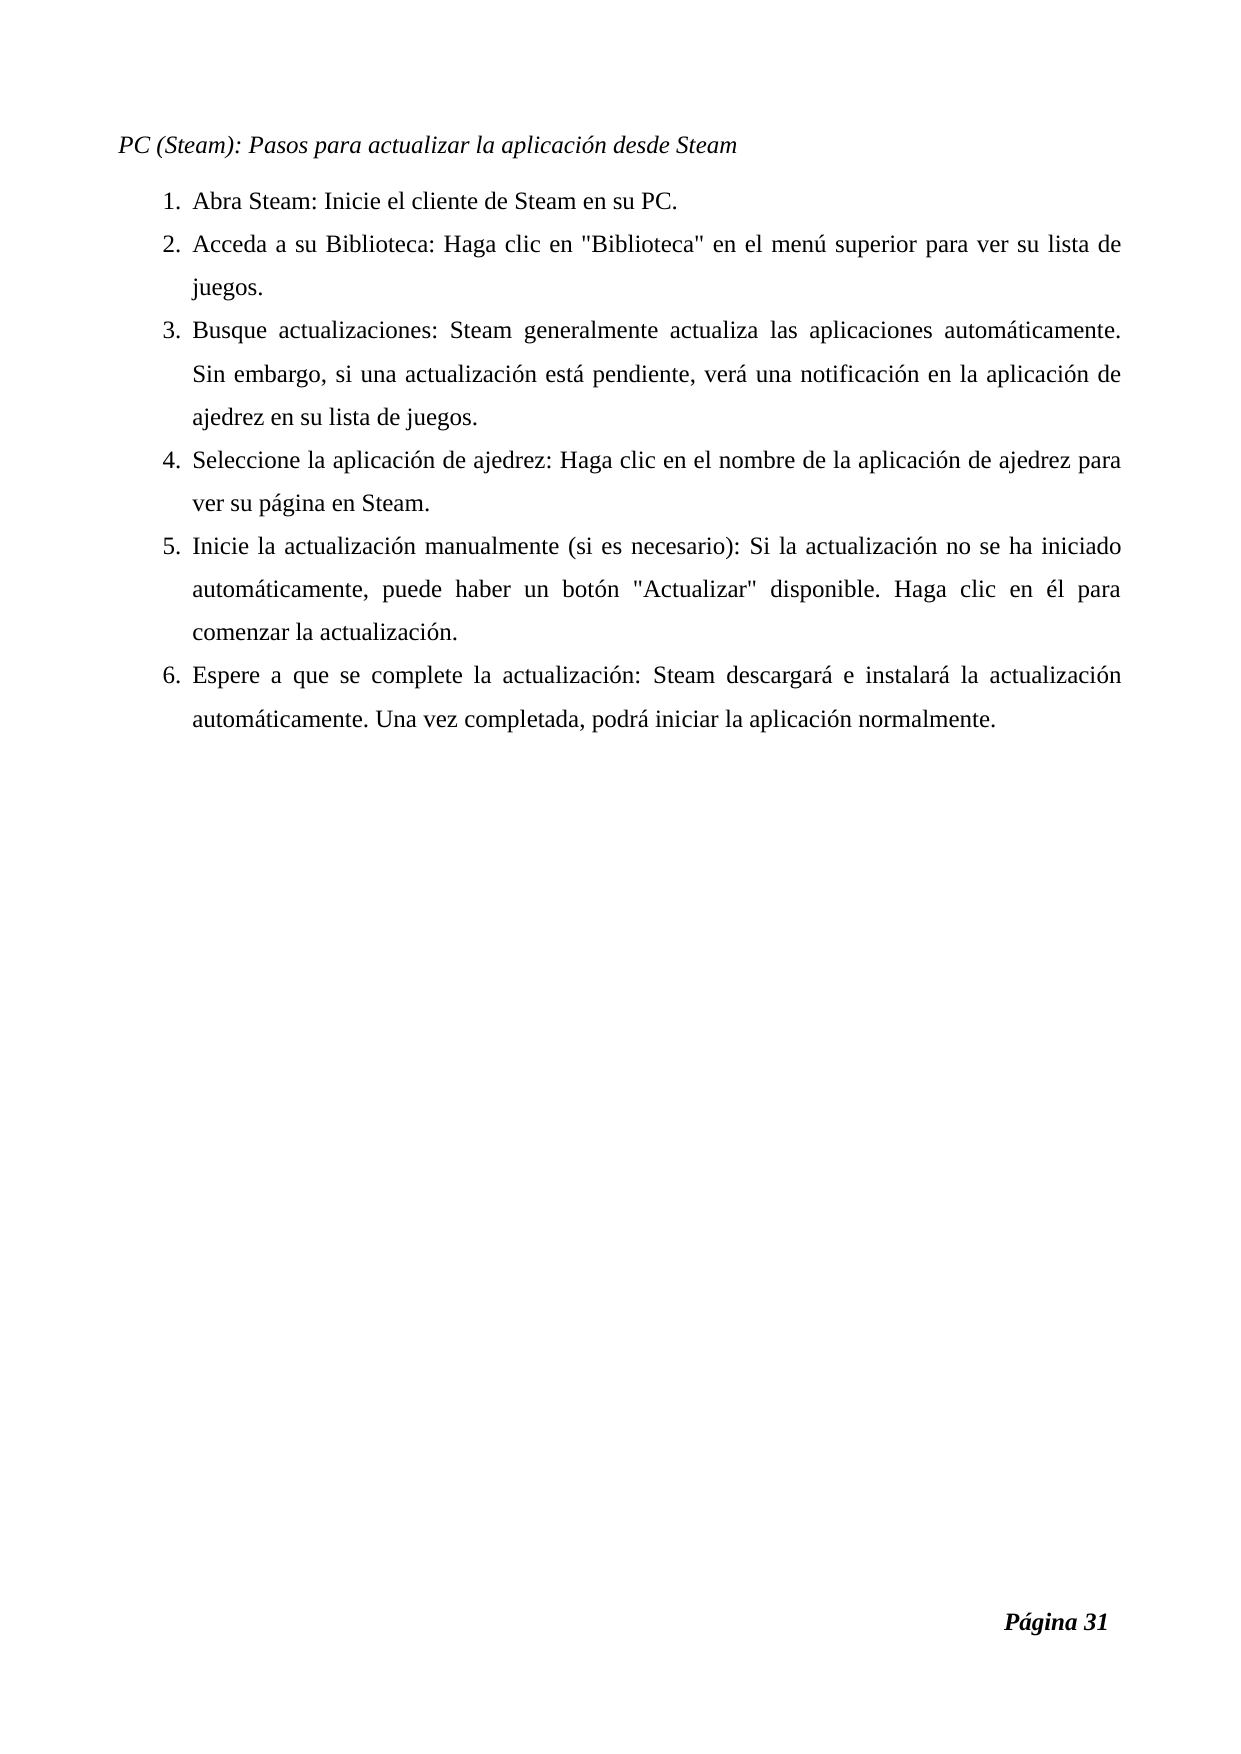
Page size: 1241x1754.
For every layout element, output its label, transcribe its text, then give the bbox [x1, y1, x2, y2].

list Espere a que se complete la actualización: Steam descargará e instalará la actualización automáticamente. Una vez completada, podrá iniciar la aplicación normalmente. [162, 661, 1122, 732]
list Seleccione la aplicación de ajedrez: Haga clic en el nombre de la aplicación de ajedrez para ver su página en Steam. [162, 445, 1122, 517]
list Inicie la actualización manualmente (si es necesario): Si la actualización no se ha iniciado automáticamente, puede haber un botón "Actualizar" disponible. Haga clic en él para comenzar la actualización. [162, 531, 1122, 646]
list Acceda a su Biblioteca: Haga clic en "Biblioteca" en el menú superior para ver su lista de juegos. [162, 229, 1122, 301]
subtitle PC (Steam): Pasos para actualizar la aplicación desde Steam [118, 131, 1122, 159]
list Busque actualizaciones: Steam generalmente actualiza las aplicaciones automáticamente. Sin embargo, si una actualización está pendiente, verá una notificación en la aplicación de ajedrez en su lista de juegos. [162, 316, 1122, 431]
list Abra Steam: Inicie el cliente de Steam en su PC. [162, 186, 1122, 215]
